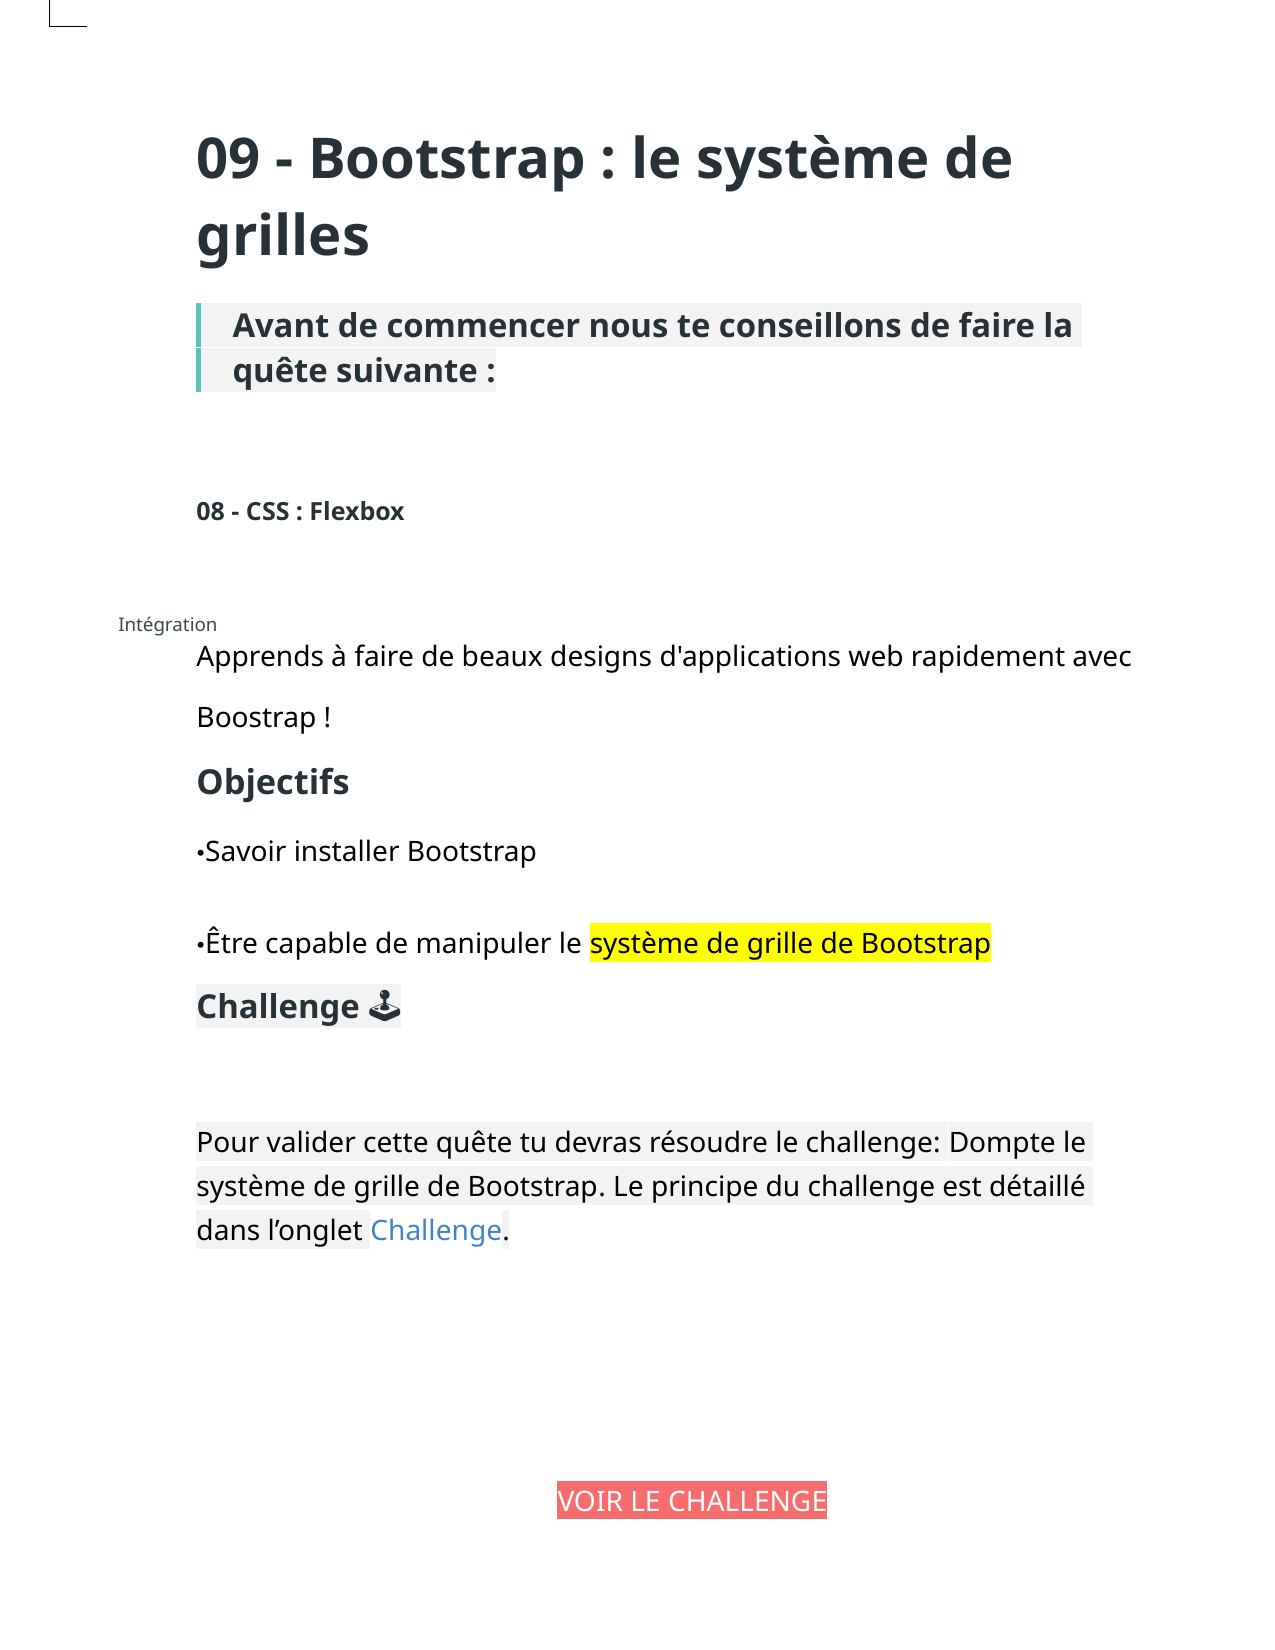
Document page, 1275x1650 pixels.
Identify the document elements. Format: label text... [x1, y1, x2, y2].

text 08 - CSS : Flexbox [196, 494, 1157, 528]
subtitle Challenge ️🕹️ [196, 984, 1157, 1028]
text VOIR LE CHALLENGE [227, 1481, 1157, 1519]
subtitle Avant de commencer nous te conseillons de faire la quête suivante : [197, 303, 1157, 392]
text Intégration [118, 611, 1157, 636]
text •Être capable de manipuler le système de grille de Bootstrap [196, 923, 1157, 962]
text •Savoir installer Bootstrap [196, 832, 1157, 870]
text Apprends à faire de beaux designs d'applications web rapidement avec Boostrap ! [196, 636, 1157, 735]
text Pour valider cette quête tu devras résoudre le challenge: Dompte le système de grille de Bootstrap. Le principe du challenge est détaillé dans l’onglet Challenge. [196, 1122, 1157, 1249]
subtitle Objectifs [196, 757, 1157, 804]
subtitle 09 - Bootstrap : le système de grilles [196, 118, 1157, 271]
